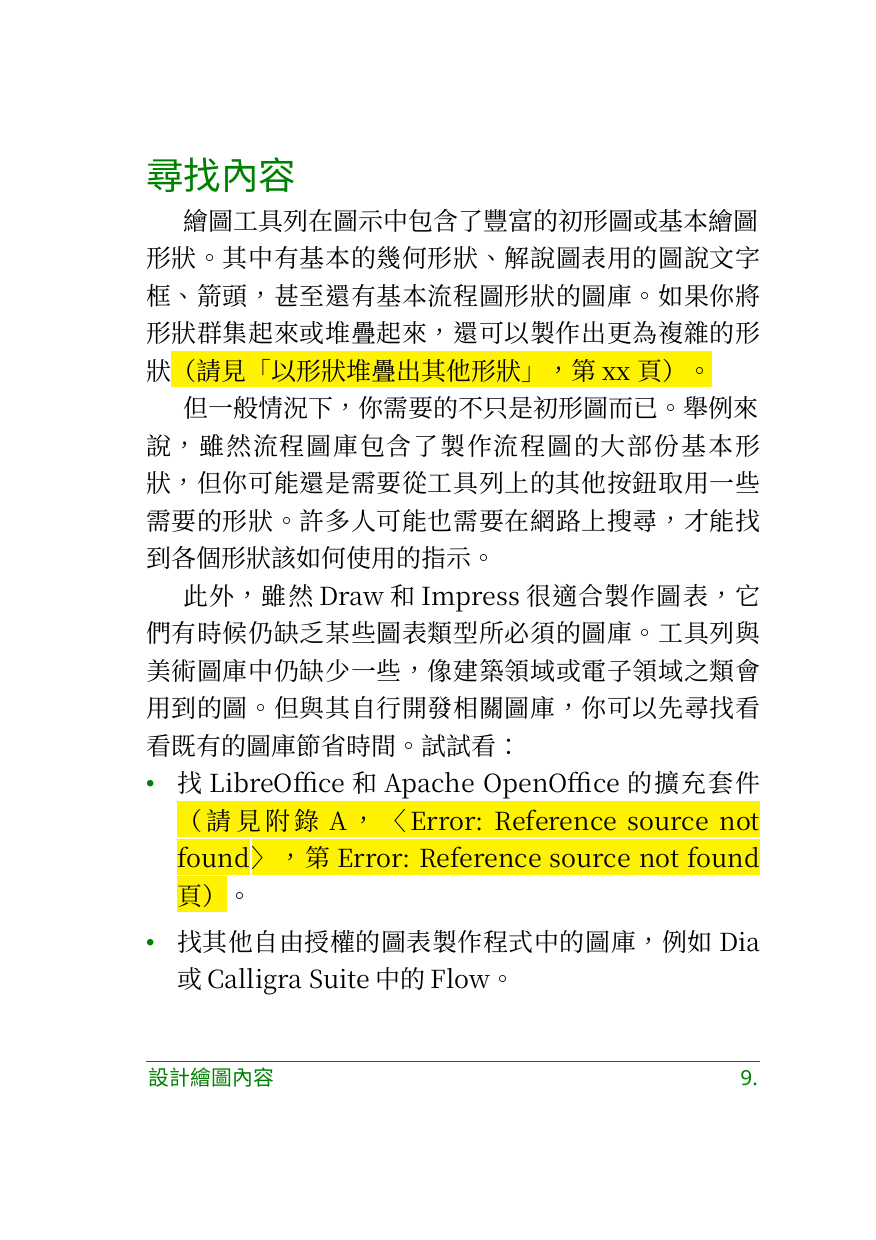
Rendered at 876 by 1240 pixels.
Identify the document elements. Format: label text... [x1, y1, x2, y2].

subtitle 尋找內容 [146, 146, 760, 200]
text 但一般情況下，你需要的不只是初形圖而已。舉例來說，雖然流程圖庫包含了製作流程圖的大部份基本形狀，但你可能還是需要從工具列上的其他按鈕取用一些需要的形狀。許多人可能也需要在網路上搜尋，才能找到各個形狀該如何使用的指示。 [146, 388, 760, 575]
text 繪圖工具列在圖示中包含了豐富的初形圖或基本繪圖形狀。其中有基本的幾何形狀、解說圖表用的圖說文字框、箭頭，甚至還有基本流程圖形狀的圖庫。如果你將形狀群集起來或堆疊起來，還可以製作出更為複雜的形狀（請見「以形狀堆疊出其他形狀」，第 xx 頁）。 [146, 200, 760, 388]
list 找其他自由授權的圖表製作程式中的圖庫，例如Dia或Calligra Suite中的Flow。 [146, 921, 760, 996]
text 此外，雖然Draw和Impress很適合製作圖表，它們有時候仍缺乏某些圖表類型所必須的圖庫。工具列與美術圖庫中仍缺少一些，像建築領域或電子領域之類會用到的圖。但與其自行開發相關圖庫，你可以先尋找看看既有的圖庫節省時間。試試看： [146, 575, 760, 763]
list 找LibreOffice和Apache OpenOffice的擴充套件（請見附錄A，〈錯誤：找不到參照來源〉，第錯誤：找不到參照來源頁）。 [146, 763, 760, 913]
